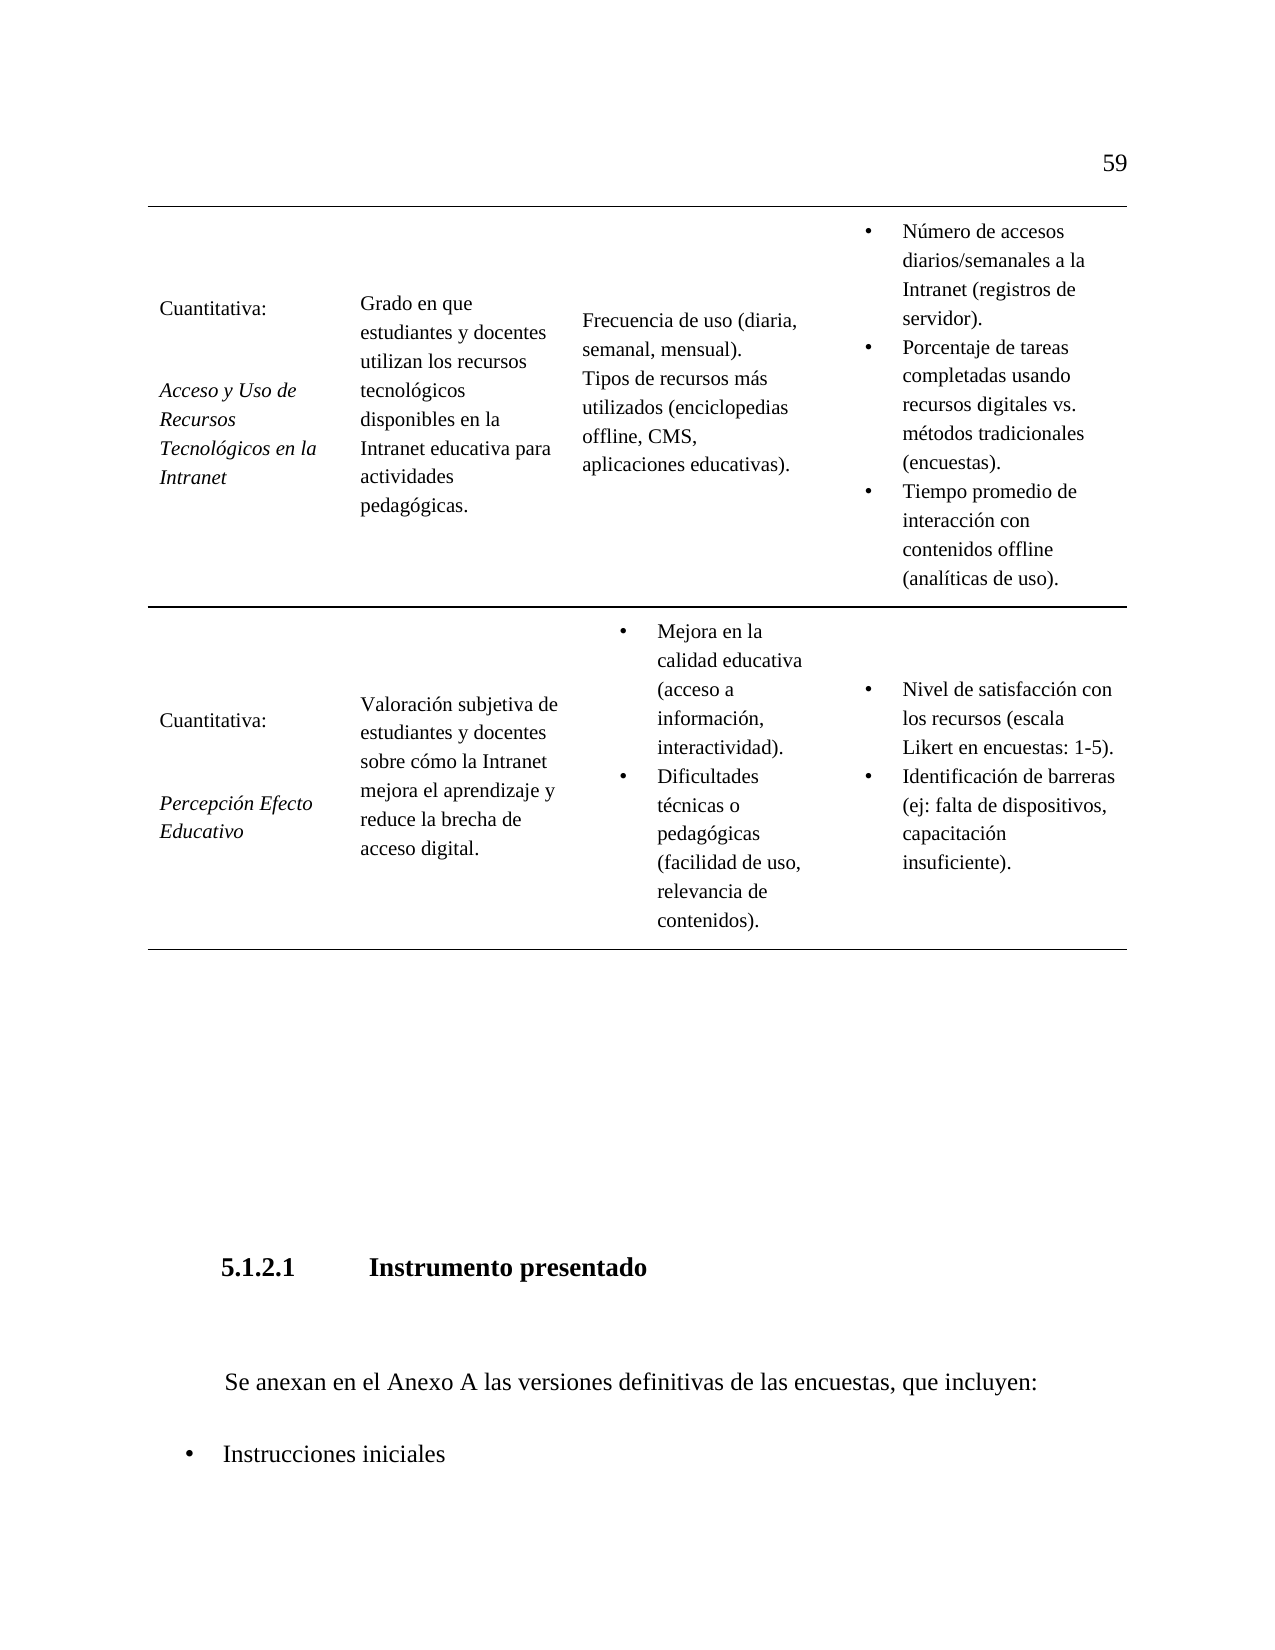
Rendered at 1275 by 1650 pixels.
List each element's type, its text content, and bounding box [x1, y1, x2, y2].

subtitle Instrumento presentado [221, 1251, 1127, 1282]
table_cell Cuantitativa: Acceso y Uso de Recursos Tecnológicos en la Intranet [148, 207, 348, 606]
text Se anexan en el Anexo A las versiones definitivas de las encuestas, que incluyen: [148, 1367, 1127, 1395]
table_cell Nivel de satisfacción con los recursos (escala Likert en encuestas: 1-5). Identificación de barreras (ej: falta de dispositivos, capacitación insuficiente). [816, 608, 1127, 948]
table_cell Cuantitativa: Percepción Efecto Educativo [148, 608, 348, 948]
table_cell Mejora en la calidad educativa (acceso a información, interactividad). Dificultades técnicas o pedagógicas (facilidad de uso, relevancia de contenidos). [570, 608, 816, 948]
table_cell Valoración subjetiva de estudiantes y docentes sobre cómo la Intranet mejora el aprendizaje y reduce la brecha de acceso digital. [348, 608, 570, 948]
table_cell Grado en que estudiantes y docentes utilizan los recursos tecnológicos disponibles en la Intranet educativa para actividades pedagógicas. [348, 207, 570, 606]
table_cell Número de accesos diarios/semanales a la Intranet (registros de servidor). Porcentaje de tareas completadas usando recursos digitales vs. métodos tradicionales (encuestas). Tiempo promedio de interacción con contenidos offline (analíticas de uso). [816, 207, 1127, 606]
list Instrucciones iniciales [185, 1439, 1127, 1467]
table_cell Frecuencia de uso (diaria, semanal, mensual). Tipos de recursos más utilizados (enciclopedias offline, CMS, aplicaciones educativas). [570, 207, 816, 606]
